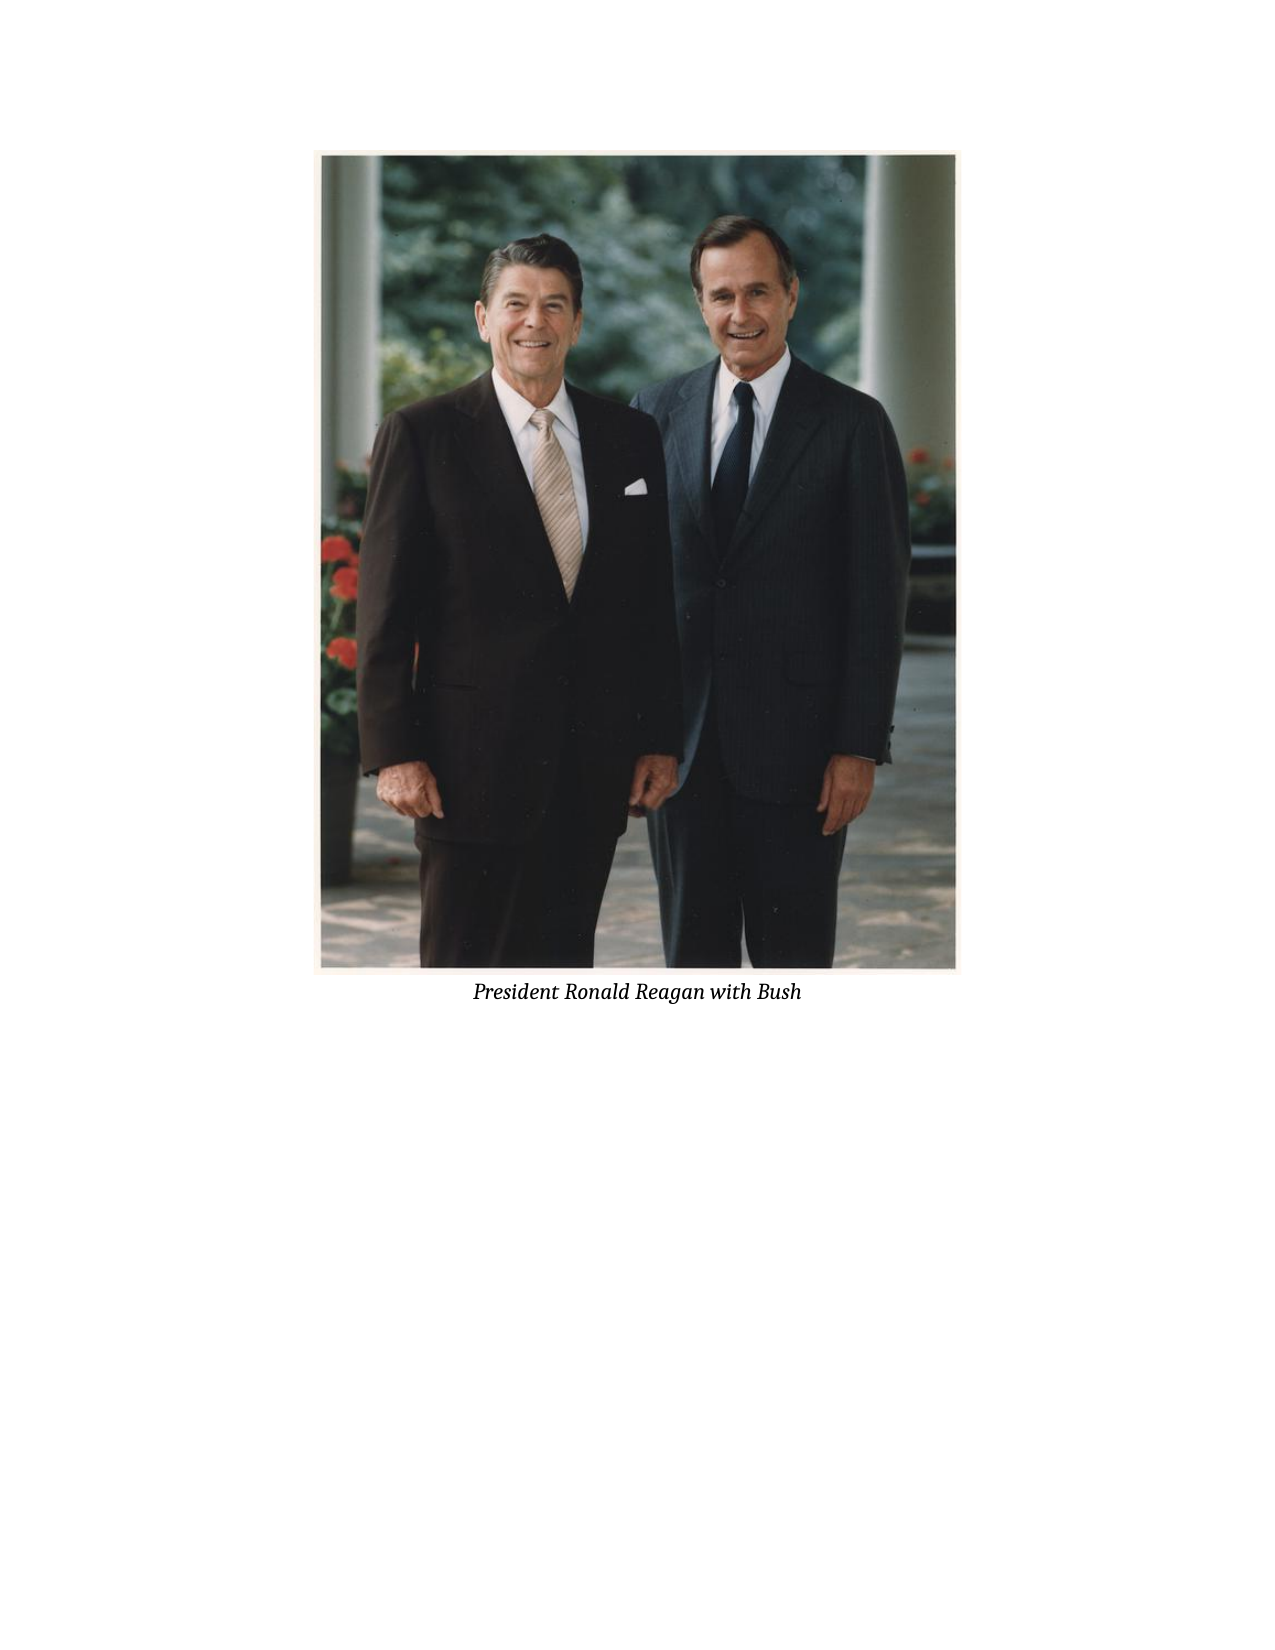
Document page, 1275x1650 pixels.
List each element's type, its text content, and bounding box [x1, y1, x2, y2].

text President Ronald Reagan with Bush [187, 150, 1087, 1005]
picture [313, 150, 962, 975]
